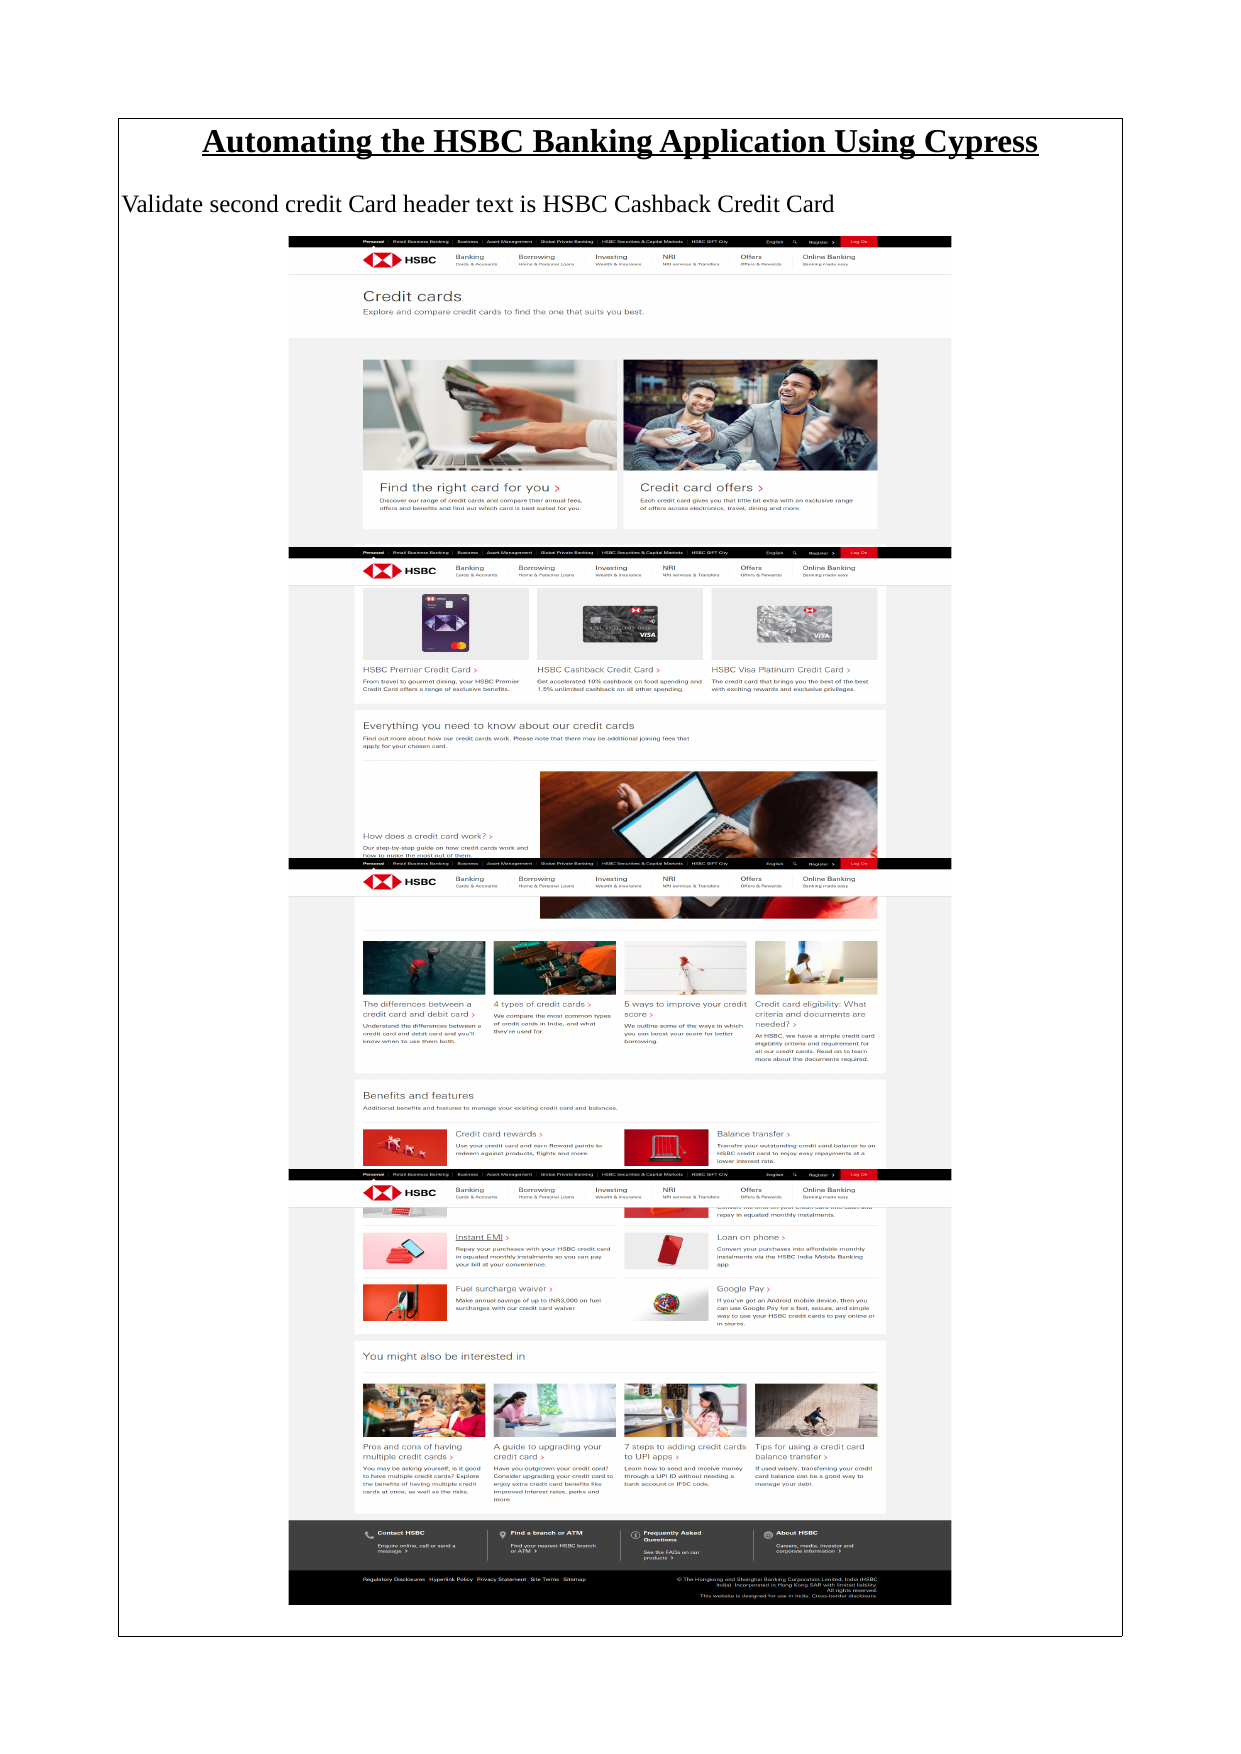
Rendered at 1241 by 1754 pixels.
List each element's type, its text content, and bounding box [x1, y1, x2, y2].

text Validate second credit Card header text is HSBC Cashback Credit Card [121, 189, 1119, 218]
picture [288, 236, 952, 1605]
